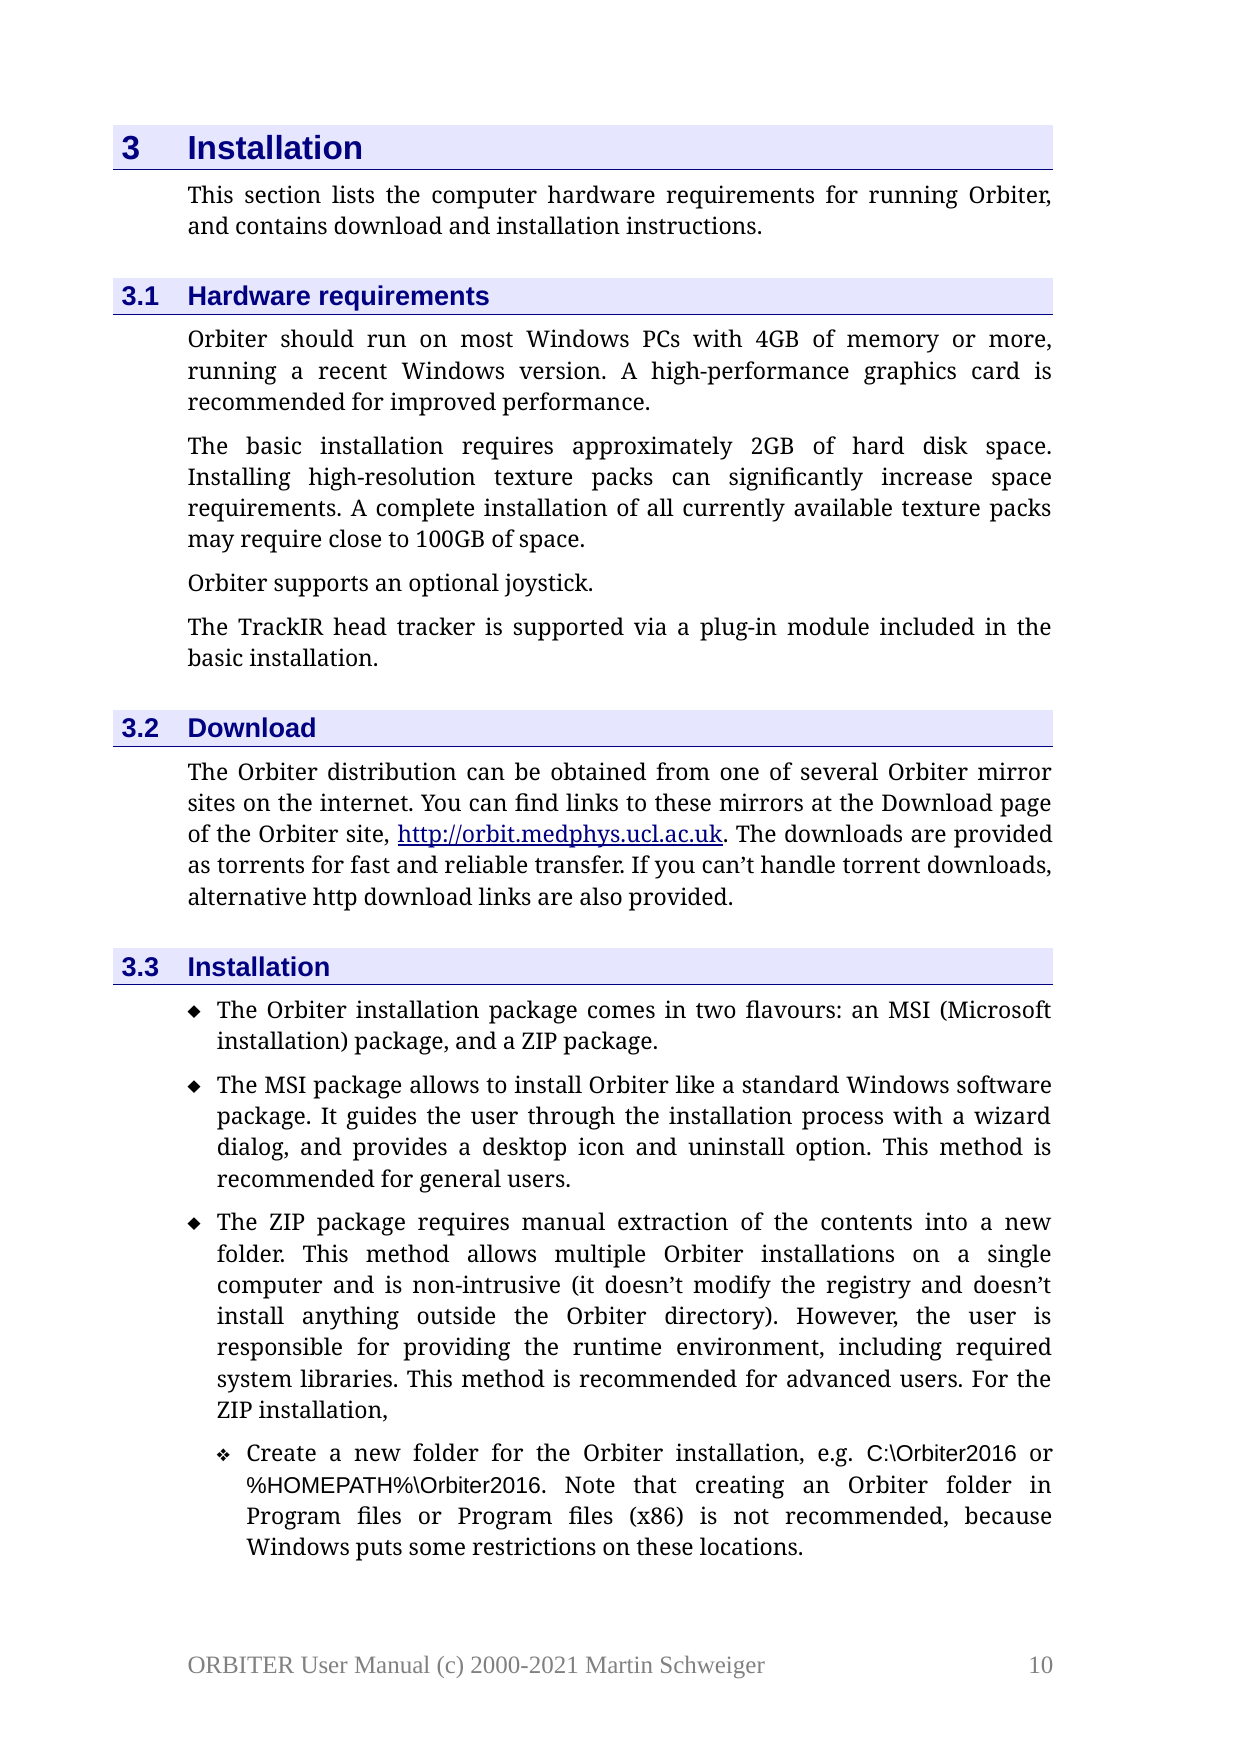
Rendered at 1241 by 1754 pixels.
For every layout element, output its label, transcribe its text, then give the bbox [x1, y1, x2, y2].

text The Orbiter distribution can be obtained from one of several Orbiter mirror sites on the internet. You can find links to these mirrors at the Download page of the Orbiter site, http://orbit.medphys.ucl.ac.uk. The downloads are provided as torrents for fast and reliable transfer. If you can’t handle torrent downloads, alternative http download links are also provided. [187, 755, 1053, 911]
list The ZIP package requires manual extraction of the contents into a new folder. This method allows multiple Orbiter installations on a single computer and is non-intrusive (it doesn’t modify the registry and doesn’t install anything outside the Orbiter directory). However, the user is responsible for providing the runtime environment, including required system libraries. This method is recommended for advanced users. For the ZIP installation, [187, 1206, 1053, 1424]
list Create a new folder for the Orbiter installation, e.g. C:\Orbiter2016 or %HOMEPATH%\Orbiter2016. Note that creating an Orbiter folder in Program files or Program files (x86) is not recommended, because Windows puts some restrictions on these locations. [217, 1437, 1053, 1562]
subtitle Installation [113, 125, 1053, 169]
subtitle Installation [113, 948, 1053, 984]
text This section lists the computer hardware requirements for running Orbiter, and contains download and installation instructions. [187, 178, 1053, 241]
list The Orbiter installation package comes in two flavours: an MSI (Microsoft installation) package, and a ZIP package. [187, 993, 1053, 1056]
text The basic installation requires approximately 2GB of hard disk space. Installing high-resolution texture packs can significantly increase space requirements. A complete installation of all currently available texture packs may require close to 100GB of space. [187, 429, 1053, 554]
text The TrackIR head tracker is supported via a plug-in module included in the basic installation. [187, 610, 1053, 673]
subtitle Download [113, 710, 1053, 746]
text Orbiter should run on most Windows PCs with 4GB of memory or more, running a recent Windows version. A high-performance graphics card is recommended for improved performance. [187, 323, 1053, 417]
text Orbiter supports an optional joystick. [187, 566, 1053, 598]
subtitle Hardware requirements [113, 278, 1053, 314]
list The MSI package allows to install Orbiter like a standard Windows software package. It guides the user through the installation process with a wizard dialog, and provides a desktop icon and uninstall option. This method is recommended for general users. [187, 1068, 1053, 1193]
